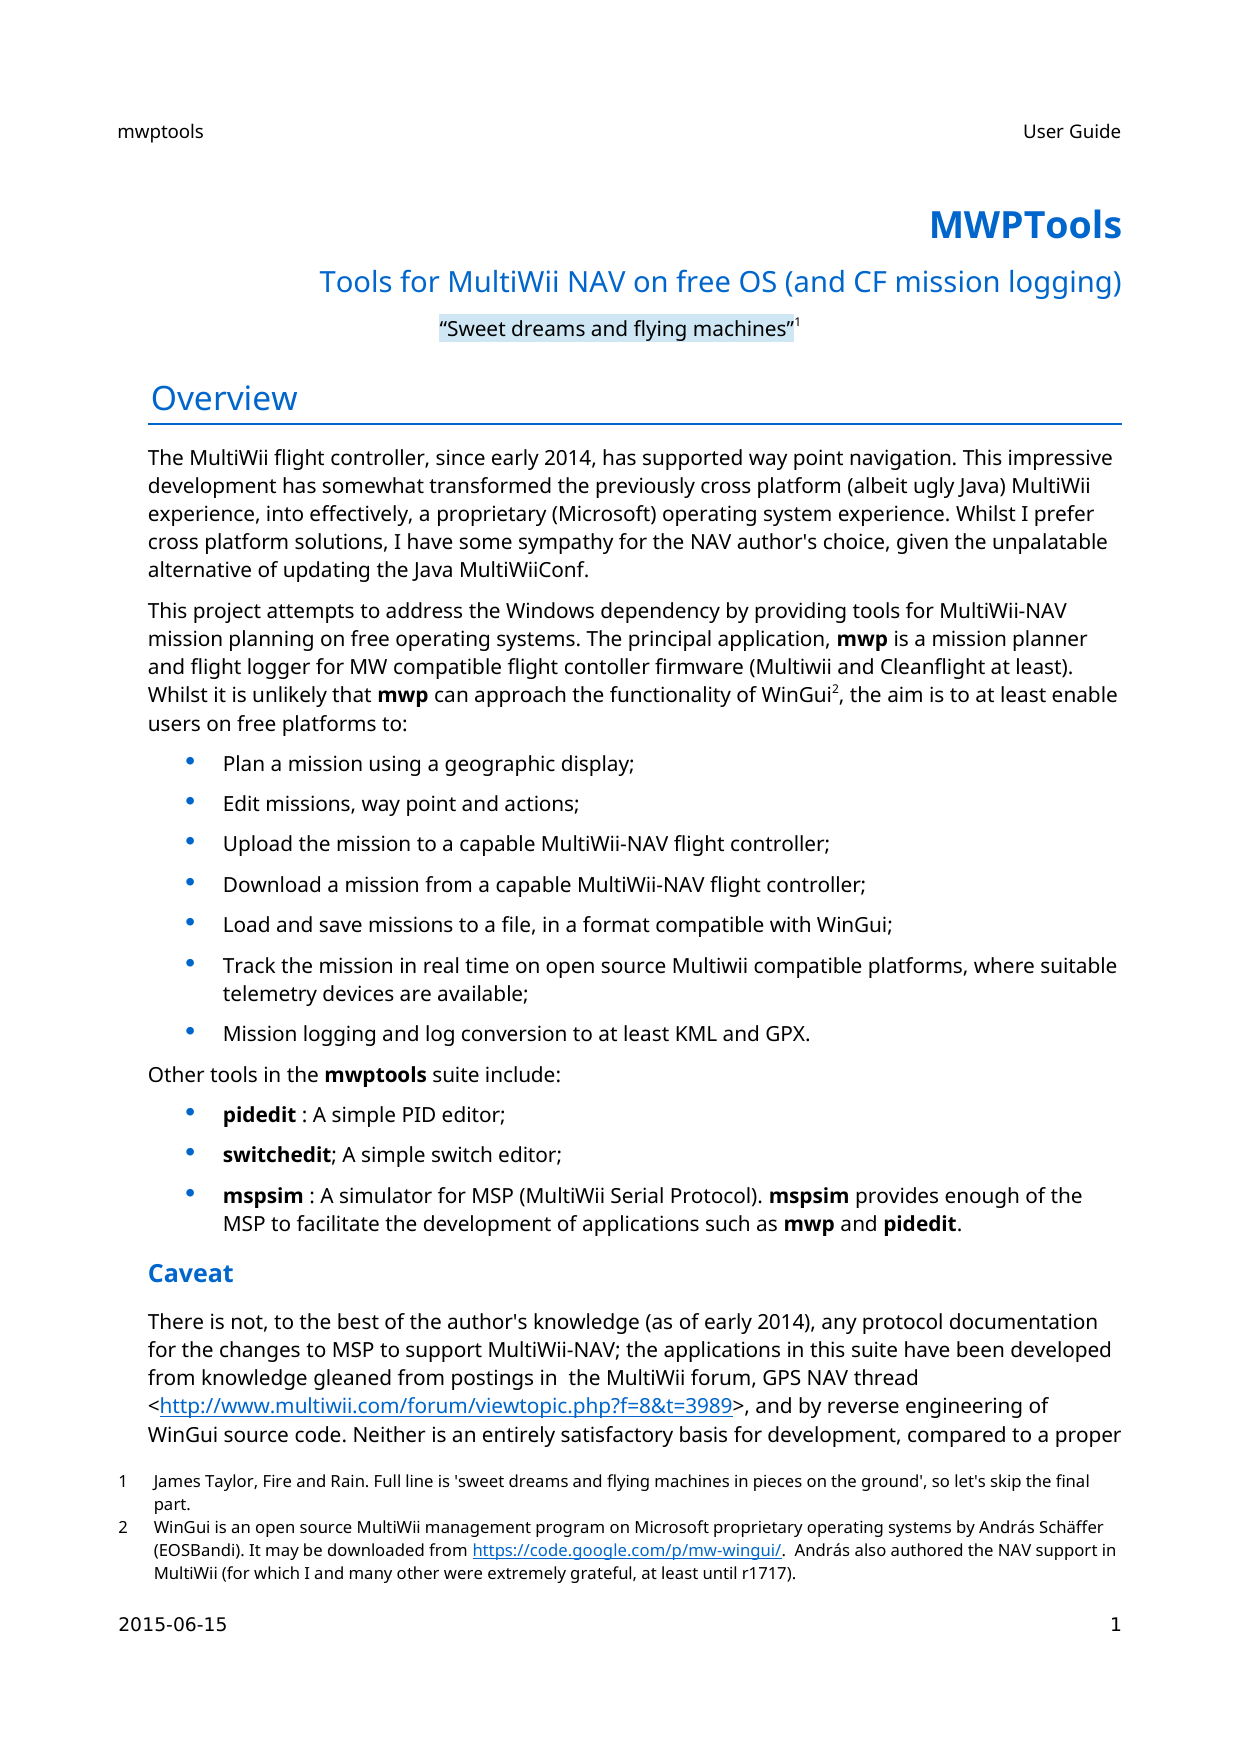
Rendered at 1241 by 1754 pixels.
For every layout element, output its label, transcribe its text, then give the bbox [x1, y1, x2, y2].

text WinGui is an open source MultiWii management program on Microsoft proprietary operating systems by András Schäffer (EOSBandi). It may be downloaded from https://code.google.com/p/mw-wingui/. András also authored the NAV support in MultiWii (for which I and many other were extremely grateful, at least until r1717). [118, 1515, 1122, 1584]
list Download a mission from a capable MultiWii-NAV flight controller; [185, 870, 1122, 898]
list There is not, to the best of the author's knowledge (as of early 2014), any protocol documentation for the changes to MSP to support MultiWii-NAV; the applications in this suite have been developed from knowledge gleaned from postings in the MultiWii forum, GPS NAV thread <http://www.multiwii.com/forum/viewtopic.php?f=8&t=3989>, and by reverse engineering of WinGui source code. Neither is an entirely satisfactory basis for development, compared to a proper [148, 1307, 1122, 1448]
list Load and save missions to a file, in a format compatible with WinGui; [185, 910, 1122, 939]
list switchedit; A simple switch editor; [185, 1140, 1122, 1169]
subtitle Overview [148, 372, 1122, 423]
list Mission logging and log conversion to at least KML and GPX. [185, 1019, 1122, 1048]
text This project attempts to address the Windows dependency by providing tools for MultiWii-NAV mission planning on free operating systems. The principal application, mwp is a mission planner and flight logger for MW compatible flight contoller firmware (Multiwii and Cleanflight at least). Whilst it is unlikely that mwp can approach the functionality of WinGui, the aim is to at least enable users on free platforms to: [148, 596, 1122, 737]
list Other tools in the mwptools suite include: [148, 1060, 1122, 1088]
list mspsim : A simulator for MSP (MultiWii Serial Protocol). mspsim provides enough of the MSP to facilitate the development of applications such as mwp and pidedit. [185, 1181, 1122, 1238]
list Plan a mission using a geographic display; [185, 749, 1122, 777]
title MWPTools [118, 198, 1122, 249]
subtitle Tools for MultiWii NAV on free OS (and CF mission logging) [118, 262, 1122, 301]
list pidedit : A simple PID editor; [185, 1100, 1122, 1128]
subtitle Caveat [148, 1255, 1122, 1289]
list Edit missions, way point and actions; [185, 789, 1122, 818]
list Upload the mission to a capable MultiWii-NAV flight controller; [185, 829, 1122, 858]
text The MultiWii flight controller, since early 2014, has supported way point navigation. This impressive development has somewhat transformed the previously cross platform (albeit ugly Java) MultiWii experience, into effectively, a proprietary (Microsoft) operating system experience. Whilst I prefer cross platform solutions, I have some sympathy for the NAV author's choice, given the unpalatable alternative of updating the Java MultiWiiConf. [148, 443, 1122, 584]
list Track the mission in real time on open source Multiwii compatible platforms, where suitable telemetry devices are available; [185, 951, 1122, 1008]
text “Sweet dreams and flying machines” [177, 314, 1063, 342]
text James Taylor, Fire and Rain. Full line is 'sweet dreams and flying machines in pieces on the ground', so let's skip the final part. [118, 1469, 1122, 1515]
